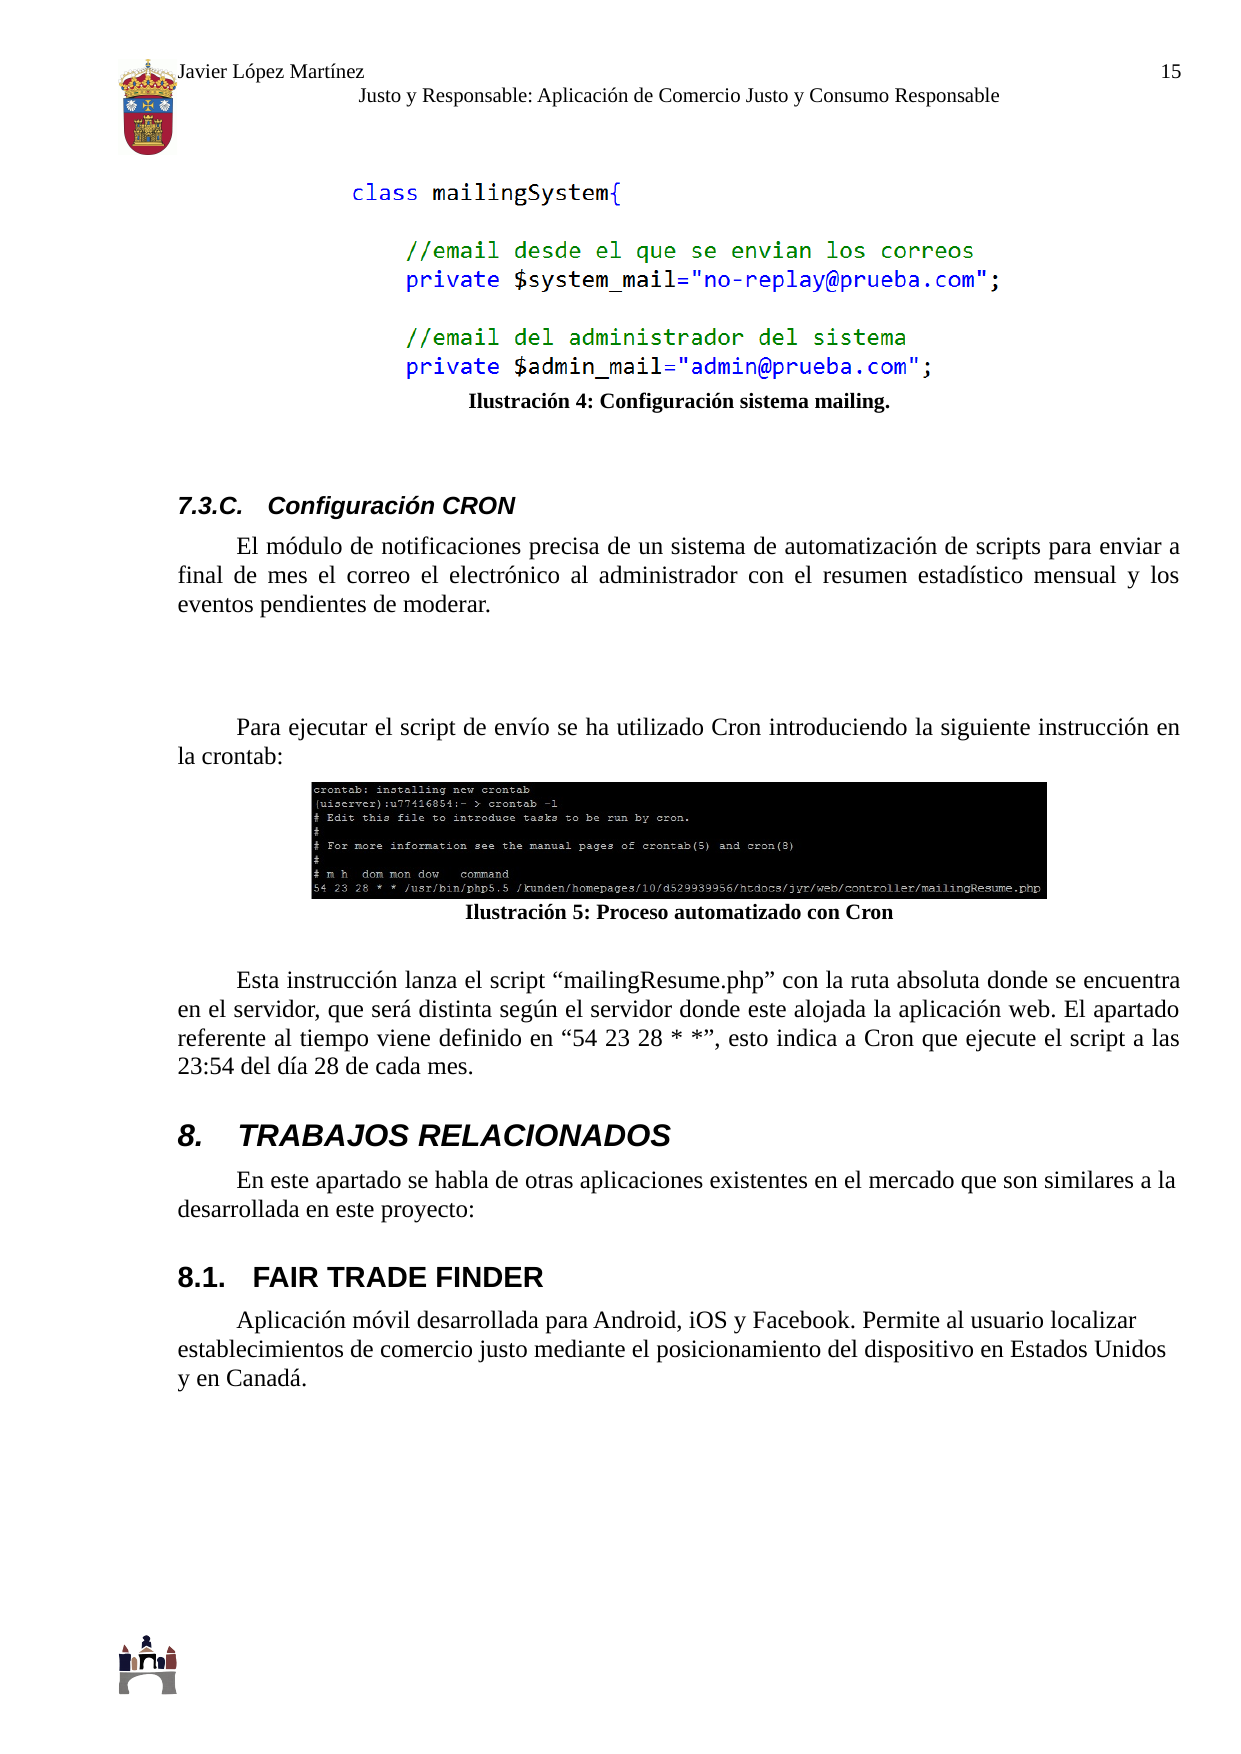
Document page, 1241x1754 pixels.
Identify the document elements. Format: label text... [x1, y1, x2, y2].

text Aplicación móvil desarrollada para Android, iOS y Facebook. Permite al usuario localizar establecimientos de comercio justo mediante el posicionamiento del dispositivo en Estados Unidos y en Canadá. [177, 1305, 1181, 1391]
picture [118, 1634, 178, 1695]
text Esta instrucción lanza el script “mailingResume.php” con la ruta absoluta donde se encuentra en el servidor, que será distinta según el servidor donde este alojada la aplicación web. El apartado referente al tiempo viene definido en “54 23 28 * *”, esto indica a Cron que ejecute el script a las 23:54 del día 28 de cada mes. [177, 965, 1181, 1080]
subtitle TRABAJOS RELACIONADOS [177, 1117, 1181, 1153]
text Para ejecutar el script de envío se ha utilizado Cron introduciendo la siguiente instrucción en la crontab: [177, 712, 1181, 770]
picture [349, 177, 1009, 388]
picture [118, 59, 178, 155]
text En este apartado se habla de otras aplicaciones existentes en el mercado que son similares a la desarrollada en este proyecto: [177, 1165, 1181, 1223]
subtitle FAIR TRADE FINDER [177, 1260, 1181, 1293]
text Ilustración 4: Configuración sistema mailing. [349, 388, 1009, 413]
text El módulo de notificaciones precisa de un sistema de automatización de scripts para enviar a final de mes el correo el electrónico al administrador con el resumen estadístico mensual y los eventos pendientes de moderar. [177, 531, 1181, 617]
text Ilustración 5: Proceso automatizado con Cron [311, 899, 1047, 924]
subtitle Configuración CRON [177, 491, 1181, 519]
picture [311, 782, 1047, 899]
